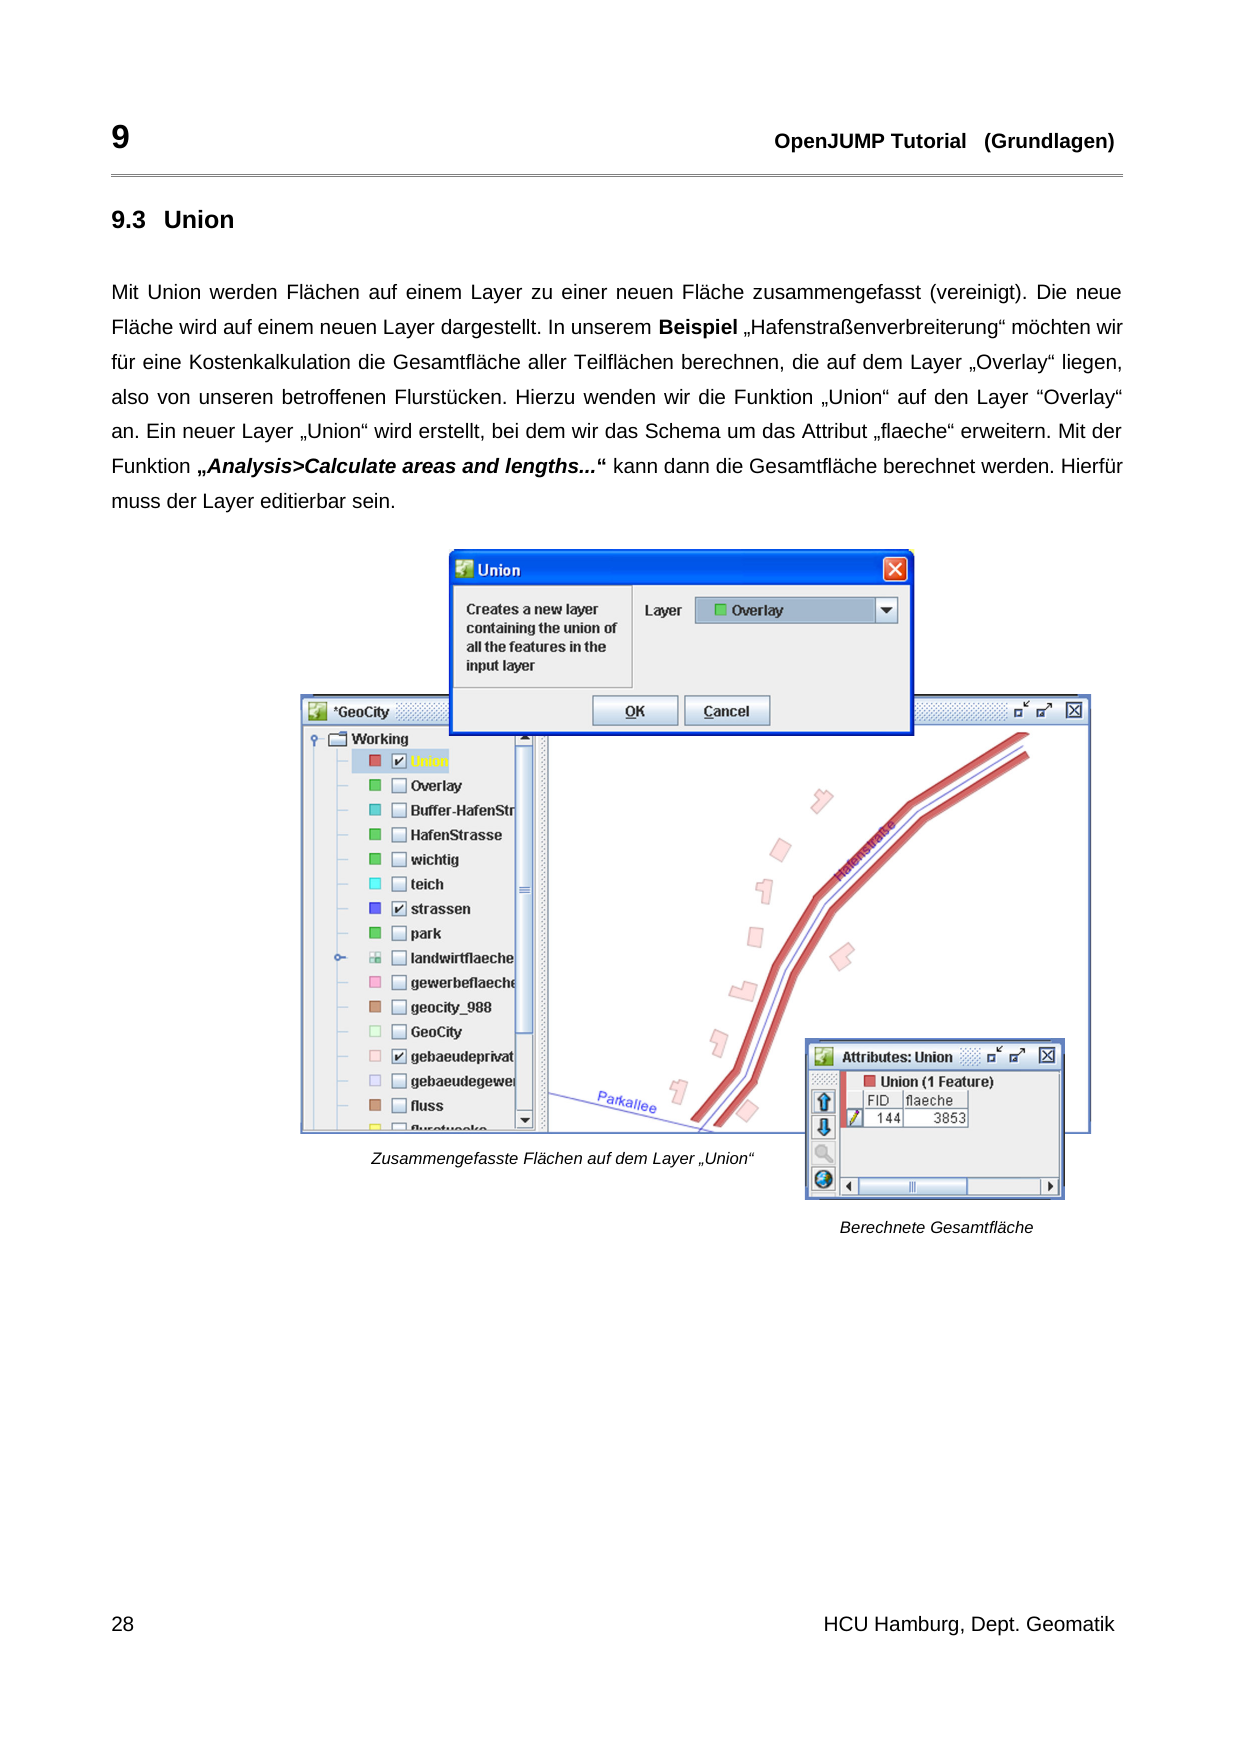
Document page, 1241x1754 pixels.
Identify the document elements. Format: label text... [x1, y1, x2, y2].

text Berechnete Gesamtfläche [111, 1215, 1123, 1238]
text [1065, 698, 1123, 1169]
text Zusammengefasste Flächen auf dem Layer „Union“ [111, 698, 804, 1169]
text Mit Union werden Flächen auf einem Layer zu einer neuen Fläche zusammengefasst (vereinigt). Die neue Fläche wird auf einem neuen Layer dargestellt. In unserem Beispiel „Hafenstraßenverbreiterung“ möchten wir für eine Kostenkalkulation die Gesamtfläche aller Teilflächen berechnen, die auf dem Layer „Overlay“ liegen, also von unseren betroffenen Flurstücken. Hierzu wenden wir die Funktion „Union“ auf den Layer “Overlay“ an. Ein neuer Layer „Union“ wird erstellt, bei dem wir das Schema um das Attribut „flaeche“ erweitern. Mit der Funktion „Analysis>Calculate areas and lengths...“ kann dann die Gesamtfläche berechnet werden. Hierfür muss der Layer editierbar sein. [111, 281, 1123, 513]
subtitle Union [111, 206, 1123, 234]
picture [300, 549, 1092, 1200]
